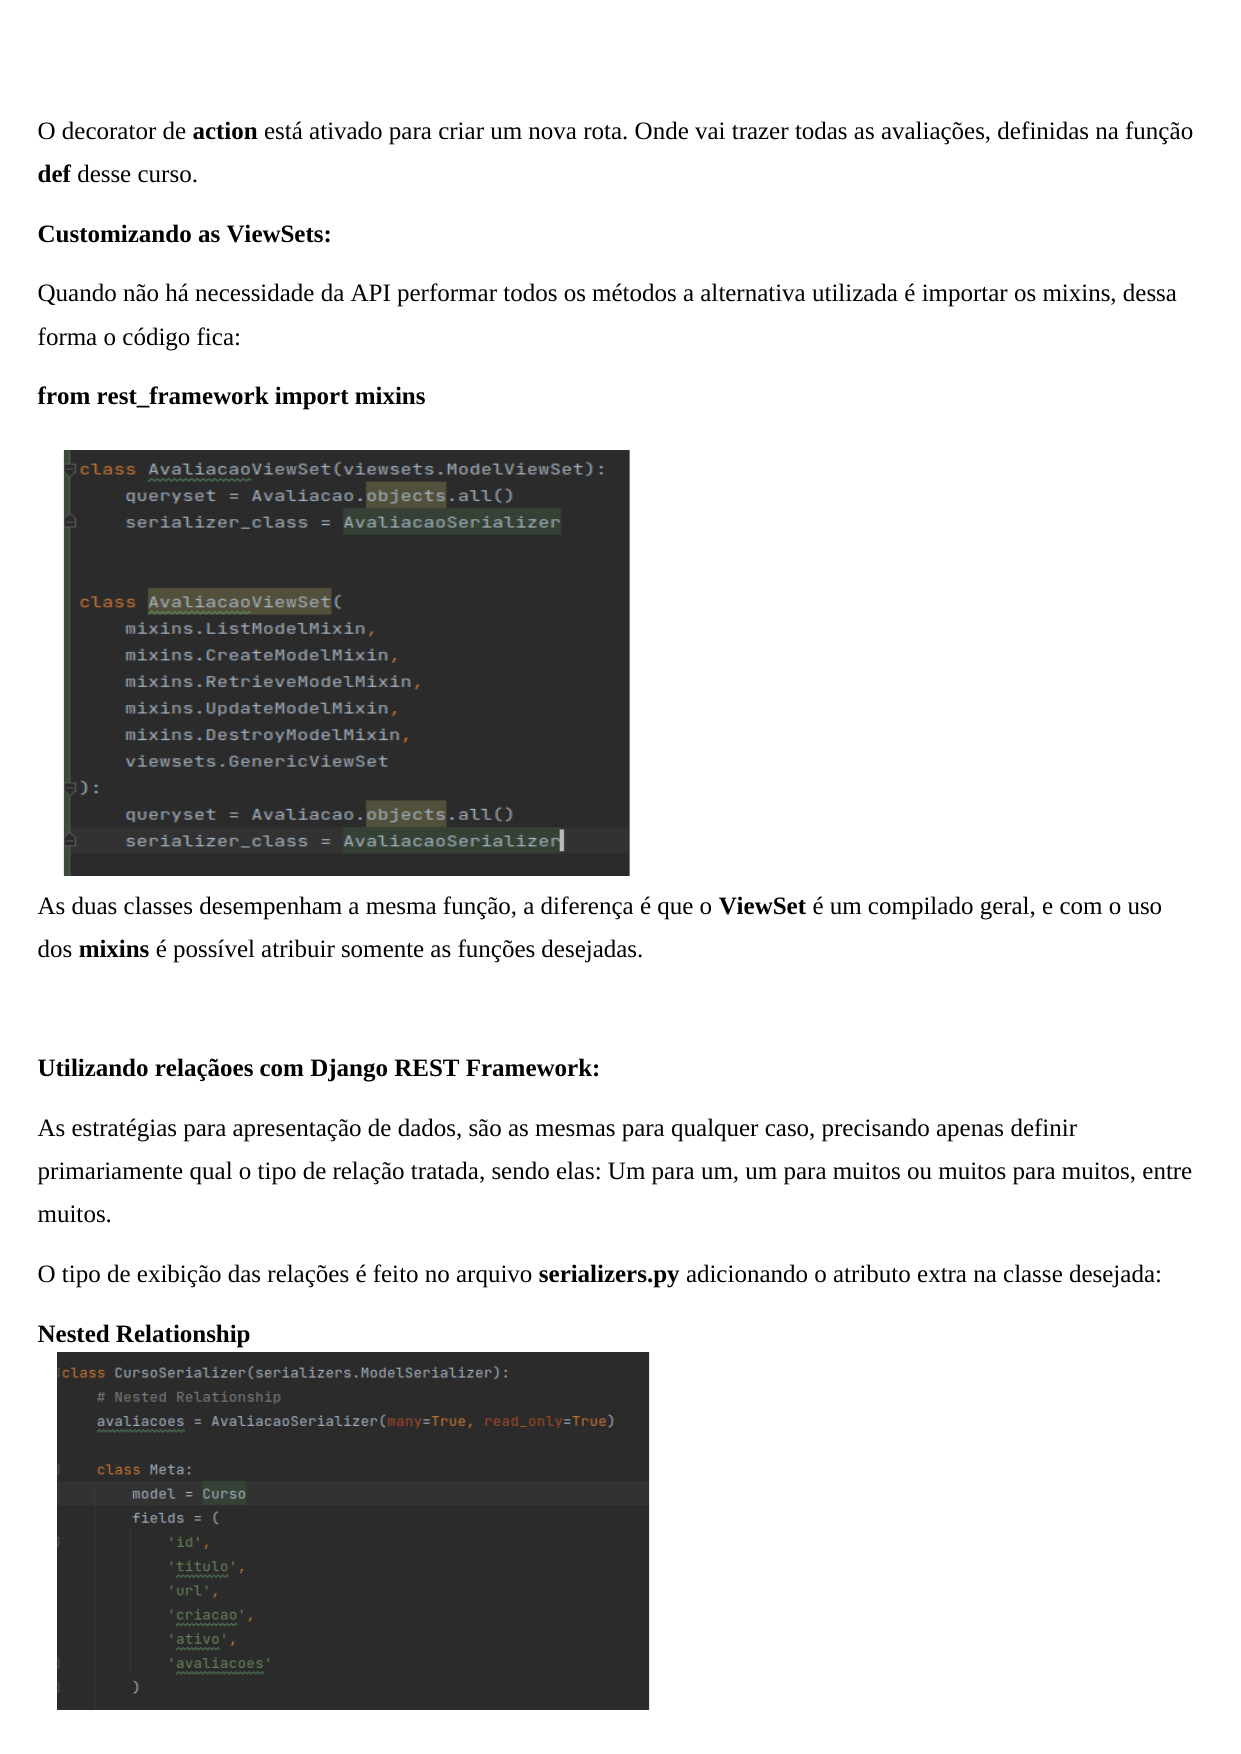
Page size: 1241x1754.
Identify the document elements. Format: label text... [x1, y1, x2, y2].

text O decorator de action está ativado para criar um nova rota. Onde vai trazer todas as avaliações, definidas na função def desse curso. [37, 116, 1203, 188]
text Utilizando relaçãoes com Django REST Framework: [37, 1053, 1203, 1082]
text from rest_framework import mixins [37, 381, 1203, 410]
text Nested Relationship [37, 1319, 1203, 1348]
text Quando não há necessidade da API performar todos os métodos a alternativa utilizada é importar os mixins, dessa forma o código fica: [37, 278, 1203, 350]
text As duas classes desempenham a mesma função, a diferença é que o ViewSet é um compilado geral, e com o uso dos mixins é possível atribuir somente as funções desejadas. [37, 891, 1203, 963]
picture [57, 1352, 98, 1563]
text As estratégias para apresentação de dados, são as mesmas para qualquer caso, precisando apenas definir primariamente qual o tipo de relação tratada, sendo elas: Um para um, um para muitos ou muitos para muitos, entre muitos. [37, 1113, 1203, 1228]
text Customizando as ViewSets: [37, 219, 1203, 247]
text O tipo de exibição das relações é feito no arquivo serializers.py adicionando o atributo extra na classe desejada: [37, 1259, 1203, 1288]
picture [63, 450, 99, 824]
